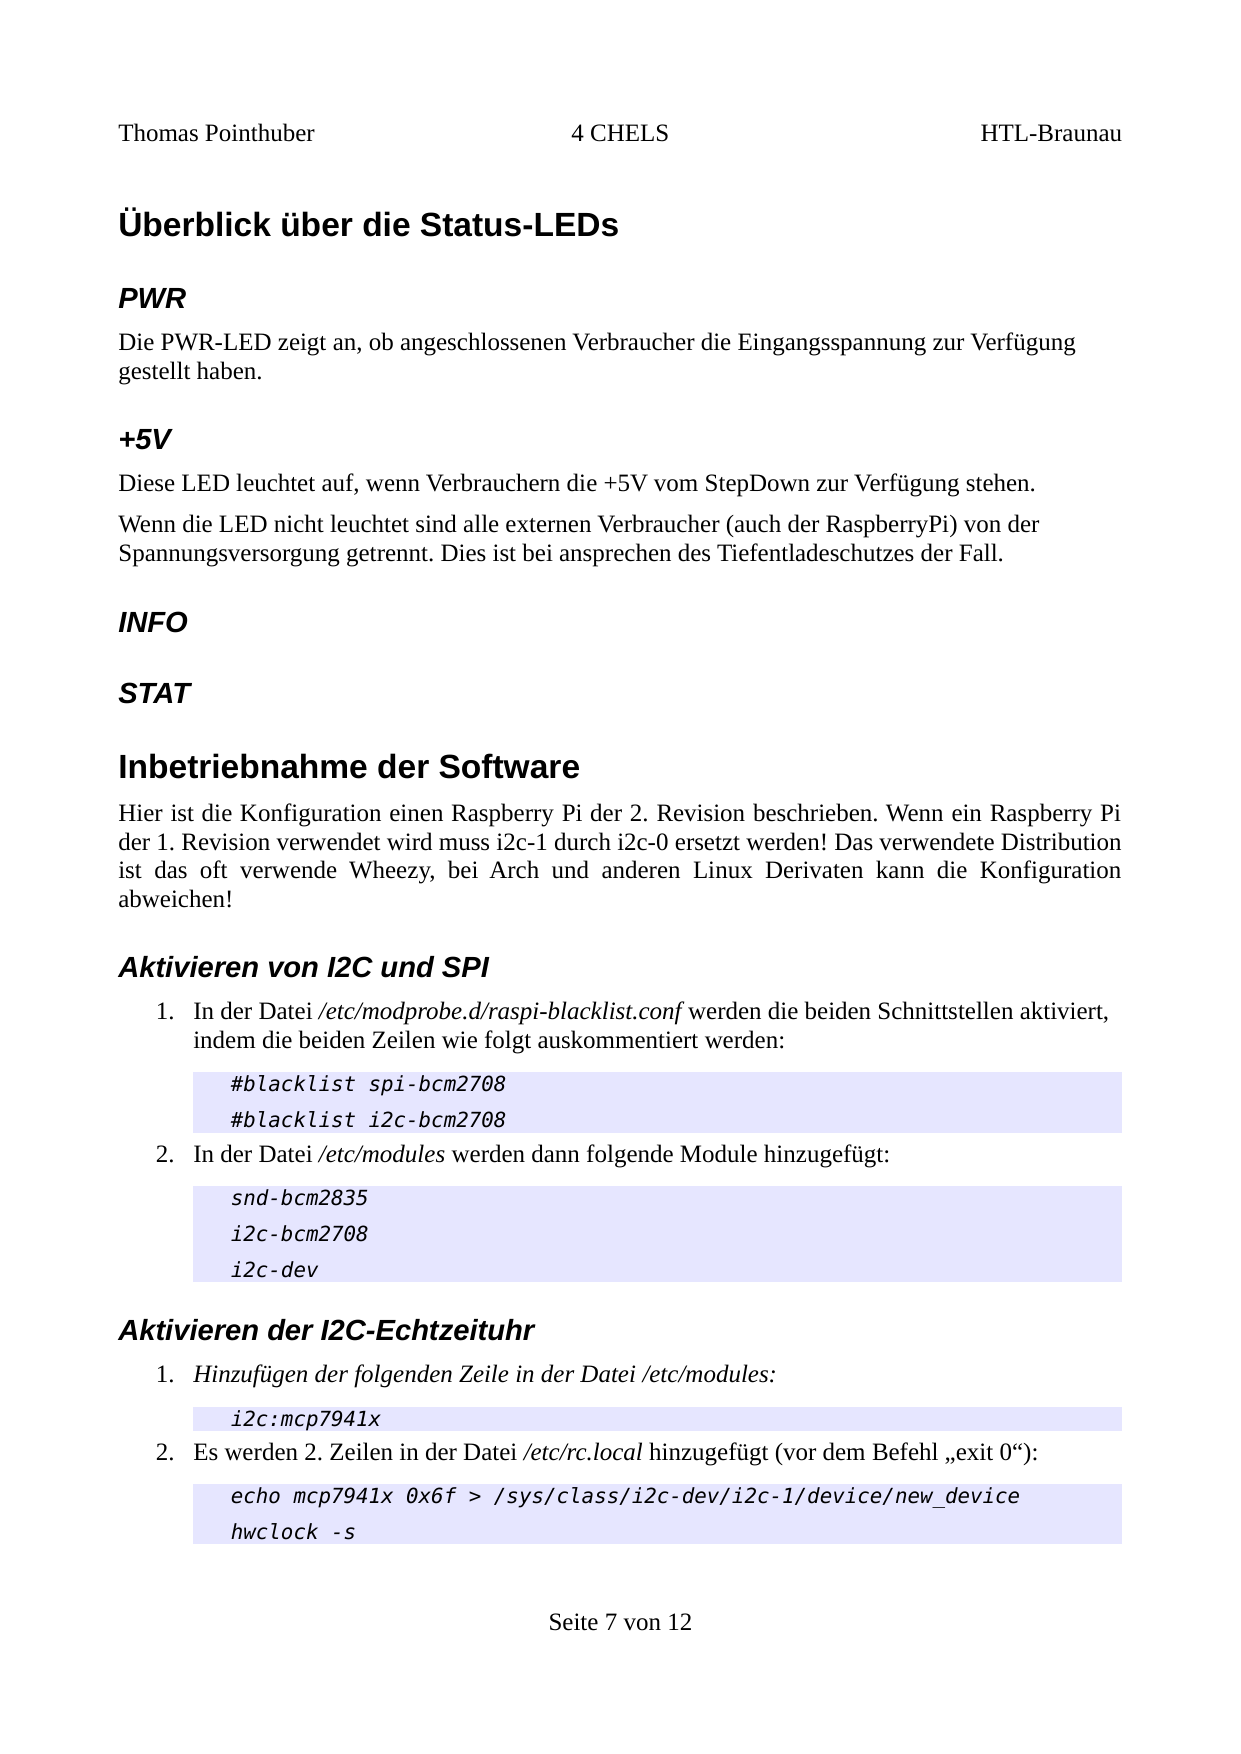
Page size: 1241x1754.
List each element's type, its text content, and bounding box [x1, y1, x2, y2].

list hwclock -s [193, 1520, 1122, 1544]
list #blacklist spi-bcm2708 [193, 1072, 1122, 1097]
text Hier ist die Konfiguration einen Raspberry Pi der 2. Revision beschrieben. Wenn ein Raspberry Pi der 1. Revision verwendet wird muss i2c-1 durch i2c-0 ersetzt werden! Das verwendete Distribution ist das oft verwende Wheezy, bei Arch und anderen Linux Derivaten kann die Konfiguration abweichen! [118, 798, 1122, 913]
subtitle Aktivieren von I2C und SPI [118, 950, 1122, 984]
list In der Datei /etc/modules werden dann folgende Module hinzugefügt: [156, 1139, 1122, 1167]
text Diese LED leuchtet auf, wenn Verbrauchern die +5V vom StepDown zur Verfügung stehen. [118, 468, 1122, 497]
subtitle PWR [118, 281, 1122, 315]
list i2c-bcm2708 [193, 1222, 1122, 1246]
subtitle STAT [118, 676, 1122, 709]
subtitle Inbetriebnahme der Software [118, 747, 1122, 785]
subtitle INFO [118, 604, 1122, 638]
text Wenn die LED nicht leuchtet sind alle externen Verbraucher (auch der RaspberryPi) von der Spannungsversorgung getrennt. Dies ist bei ansprechen des Tiefentladeschutzes der Fall. [118, 509, 1122, 567]
list #blacklist i2c-bcm2708 [193, 1108, 1122, 1133]
list Es werden 2. Zeilen in der Datei /etc/rc.local hinzugefügt (vor dem Befehl „exit 0“): [156, 1437, 1122, 1466]
subtitle Überblick über die Status-LEDs [118, 205, 1122, 244]
list Hinzufügen der folgenden Zeile in der Datei /etc/modules: [156, 1359, 1122, 1388]
list echo mcp7941x 0x6f > /sys/class/i2c-dev/i2c-1/device/new_device [193, 1484, 1122, 1508]
text Die PWR-LED zeigt an, ob angeschlossenen Verbraucher die Eingangsspannung zur Verfügung gestellt haben. [118, 327, 1122, 385]
subtitle Aktivieren der I2C-Echtzeituhr [118, 1313, 1122, 1347]
subtitle +5V [118, 422, 1122, 456]
list i2c-dev [193, 1258, 1122, 1282]
list i2c:mcp7941x [193, 1407, 1122, 1431]
list In der Datei /etc/modprobe.d/raspi-blacklist.conf werden die beiden Schnittstellen aktiviert, indem die beiden Zeilen wie folgt auskommentiert werden: [156, 996, 1122, 1054]
list snd-bcm2835 [193, 1186, 1122, 1210]
